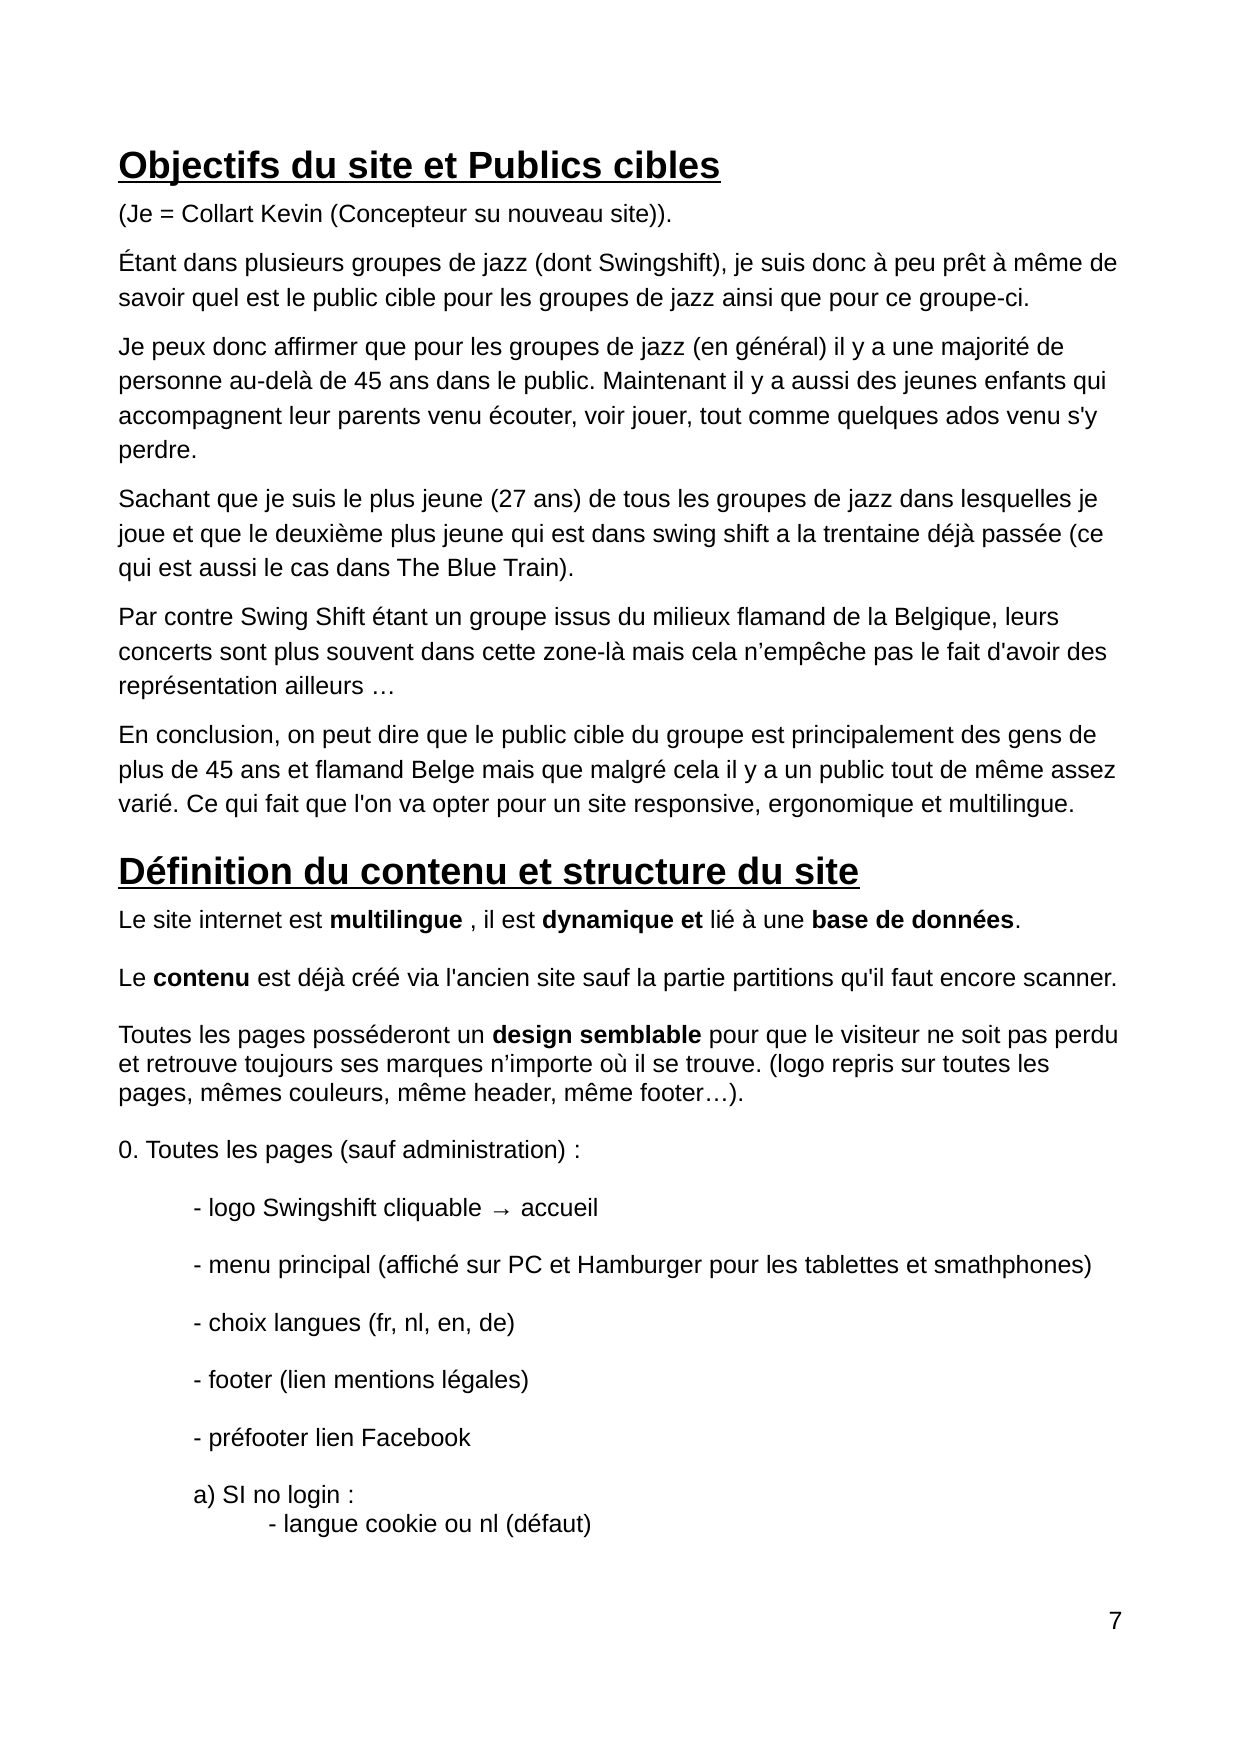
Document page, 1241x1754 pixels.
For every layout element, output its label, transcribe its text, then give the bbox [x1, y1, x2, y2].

text Le contenu est déjà créé via l'ancien site sauf la partie partitions qu'il faut encore scanner. [118, 962, 1122, 991]
text Par contre Swing Shift étant un groupe issus du milieux flamand de la Belgique, leurs concerts sont plus souvent dans cette zone-là mais cela n’empêche pas le fait d'avoir des représentation ailleurs … [118, 602, 1122, 700]
text Toutes les pages posséderont un design semblable pour que le visiteur ne soit pas perdu et retrouve toujours ses marques n’importe où il se trouve. (logo repris sur toutes les pages, mêmes couleurs, même header, même footer…). [118, 1020, 1122, 1106]
subtitle Objectifs du site et Publics cibles [118, 143, 1122, 187]
text - langue cookie ou nl (défaut) [118, 1509, 1122, 1537]
text Le site internet est multilingue , il est dynamique et lié à une base de données. [118, 905, 1122, 934]
text - logo Swingshift cliquable → accueil [118, 1192, 1122, 1221]
text - préfooter lien Facebook [118, 1422, 1122, 1451]
subtitle Définition du contenu et structure du site [118, 849, 1122, 892]
text - choix langues (fr, nl, en, de) [118, 1307, 1122, 1336]
text Sachant que je suis le plus jeune (27 ans) de tous les groupes de jazz dans lesquelles je joue et que le deuxième plus jeune qui est dans swing shift a la trentaine déjà passée (ce qui est aussi le cas dans The Blue Train). [118, 484, 1122, 582]
text Étant dans plusieurs groupes de jazz (dont Swingshift), je suis donc à peu prêt à même de savoir quel est le public cible pour les groupes de jazz ainsi que pour ce groupe-ci. [118, 248, 1122, 312]
text - footer (lien mentions légales) [118, 1365, 1122, 1394]
text En conclusion, on peut dire que le public cible du groupe est principalement des gens de plus de 45 ans et flamand Belge mais que malgré cela il y a un public tout de même assez varié. Ce qui fait que l'on va opter pour un site responsive, ergonomique et multilingue. [118, 720, 1122, 818]
text - menu principal (affiché sur PC et Hamburger pour les tablettes et smathphones) [118, 1250, 1122, 1279]
text a) SI no login : [118, 1480, 1122, 1509]
text 0. Toutes les pages (sauf administration) : [118, 1135, 1122, 1164]
text (Je = Collart Kevin (Concepteur su nouveau site)). [118, 199, 1122, 228]
text Je peux donc affirmer que pour les groupes de jazz (en général) il y a une majorité de personne au-delà de 45 ans dans le public. Maintenant il y a aussi des jeunes enfants qui accompagnent leur parents venu écouter, voir jouer, tout comme quelques ados venu s'y perdre. [118, 332, 1122, 464]
